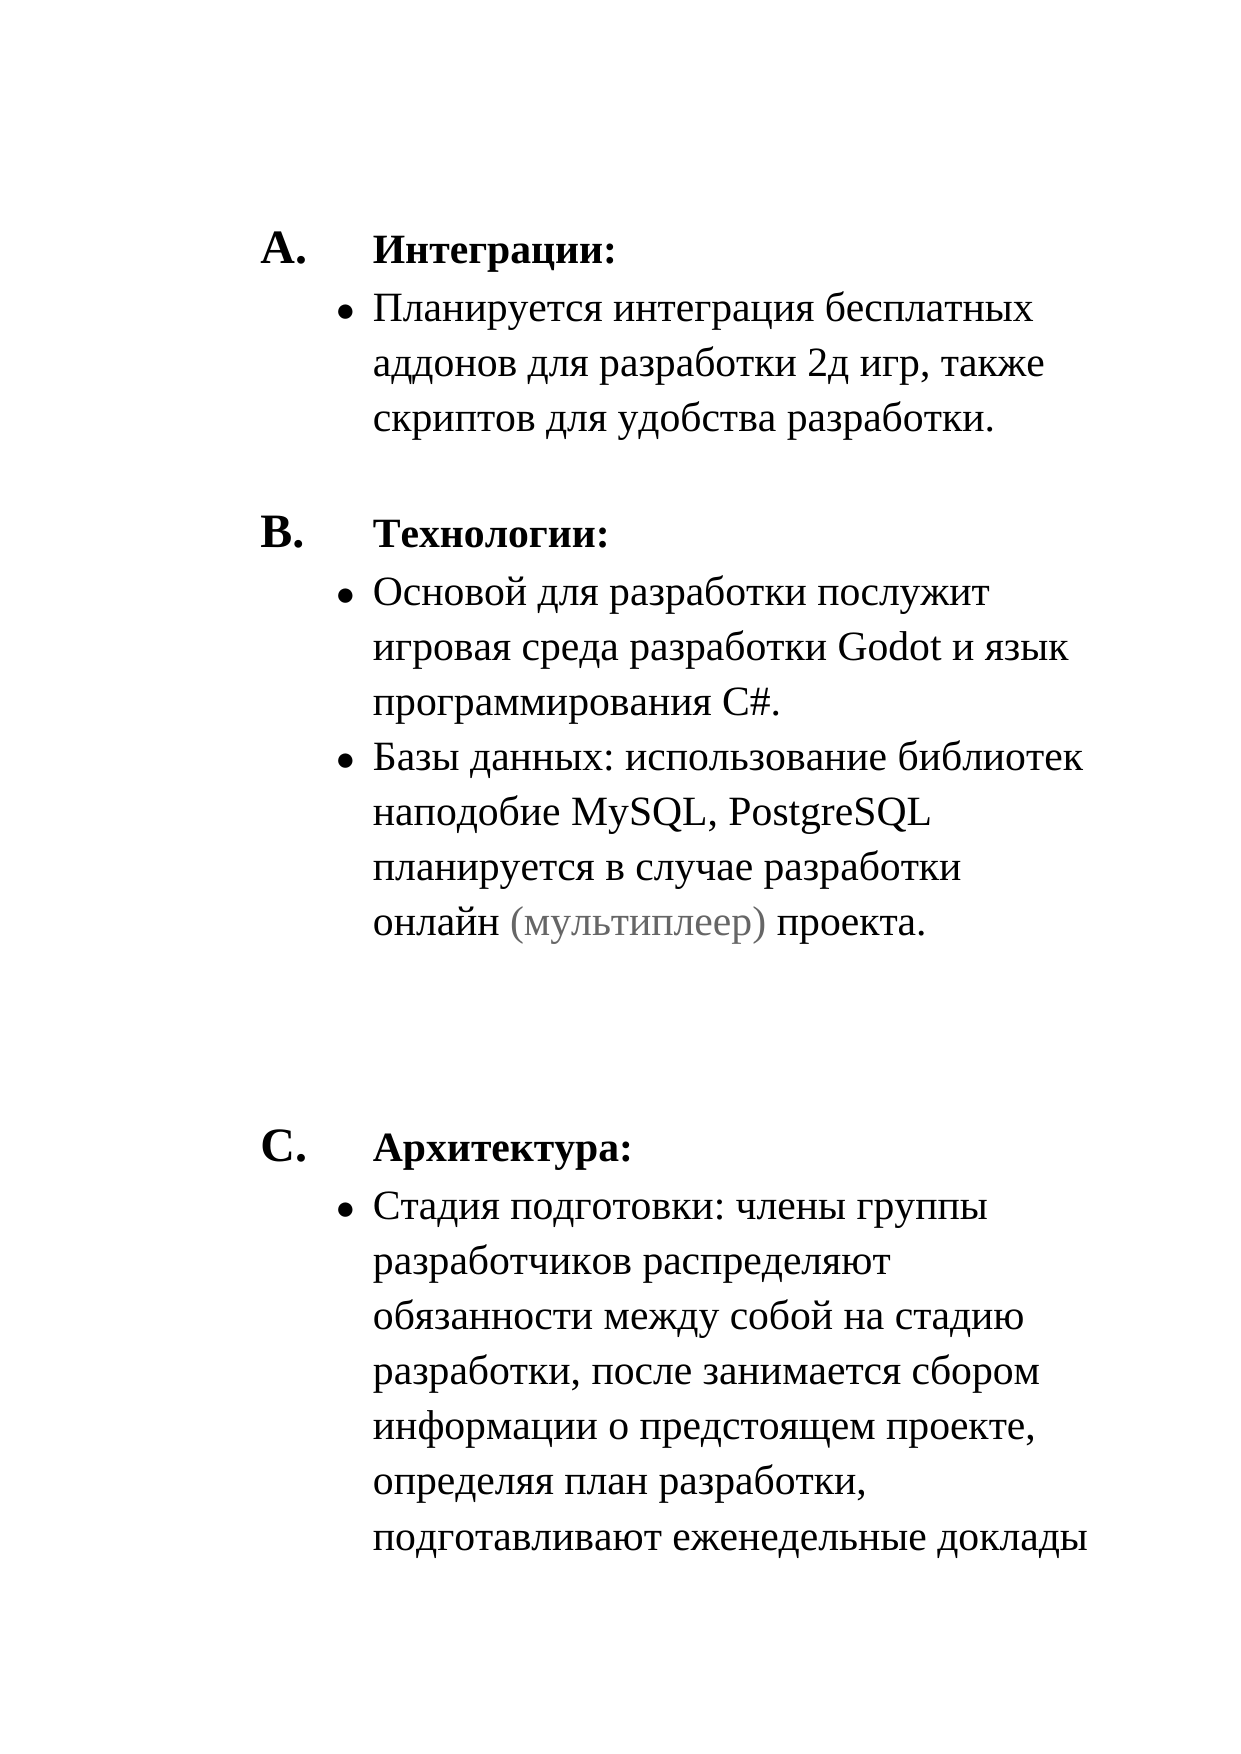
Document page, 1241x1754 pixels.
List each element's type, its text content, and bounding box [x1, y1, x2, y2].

list Планируется интеграция бесплатных аддонов для разработки 2д игр, также скриптов для удобства разработки. [335, 282, 1094, 440]
list Базы данных: использование библиотек наподобие MySQL, PostgreSQL планируется в случае разработки онлайн (мультиплеер) проекта. [335, 731, 1094, 944]
list Технологии: [260, 503, 1094, 558]
list Стадия подготовки: члены группы разработчиков распределяют обязанности между собой на стадию разработки, после занимается сбором информации о предстоящем проекте, определяя план разработки, подготавливают еженедельные доклады [335, 1180, 1094, 1559]
list Архитектура: [260, 1117, 1094, 1172]
list Интеграции: [260, 219, 1094, 274]
list Основой для разработки послужит игровая среда разработки Godot и язык программирования C#. [335, 566, 1094, 724]
